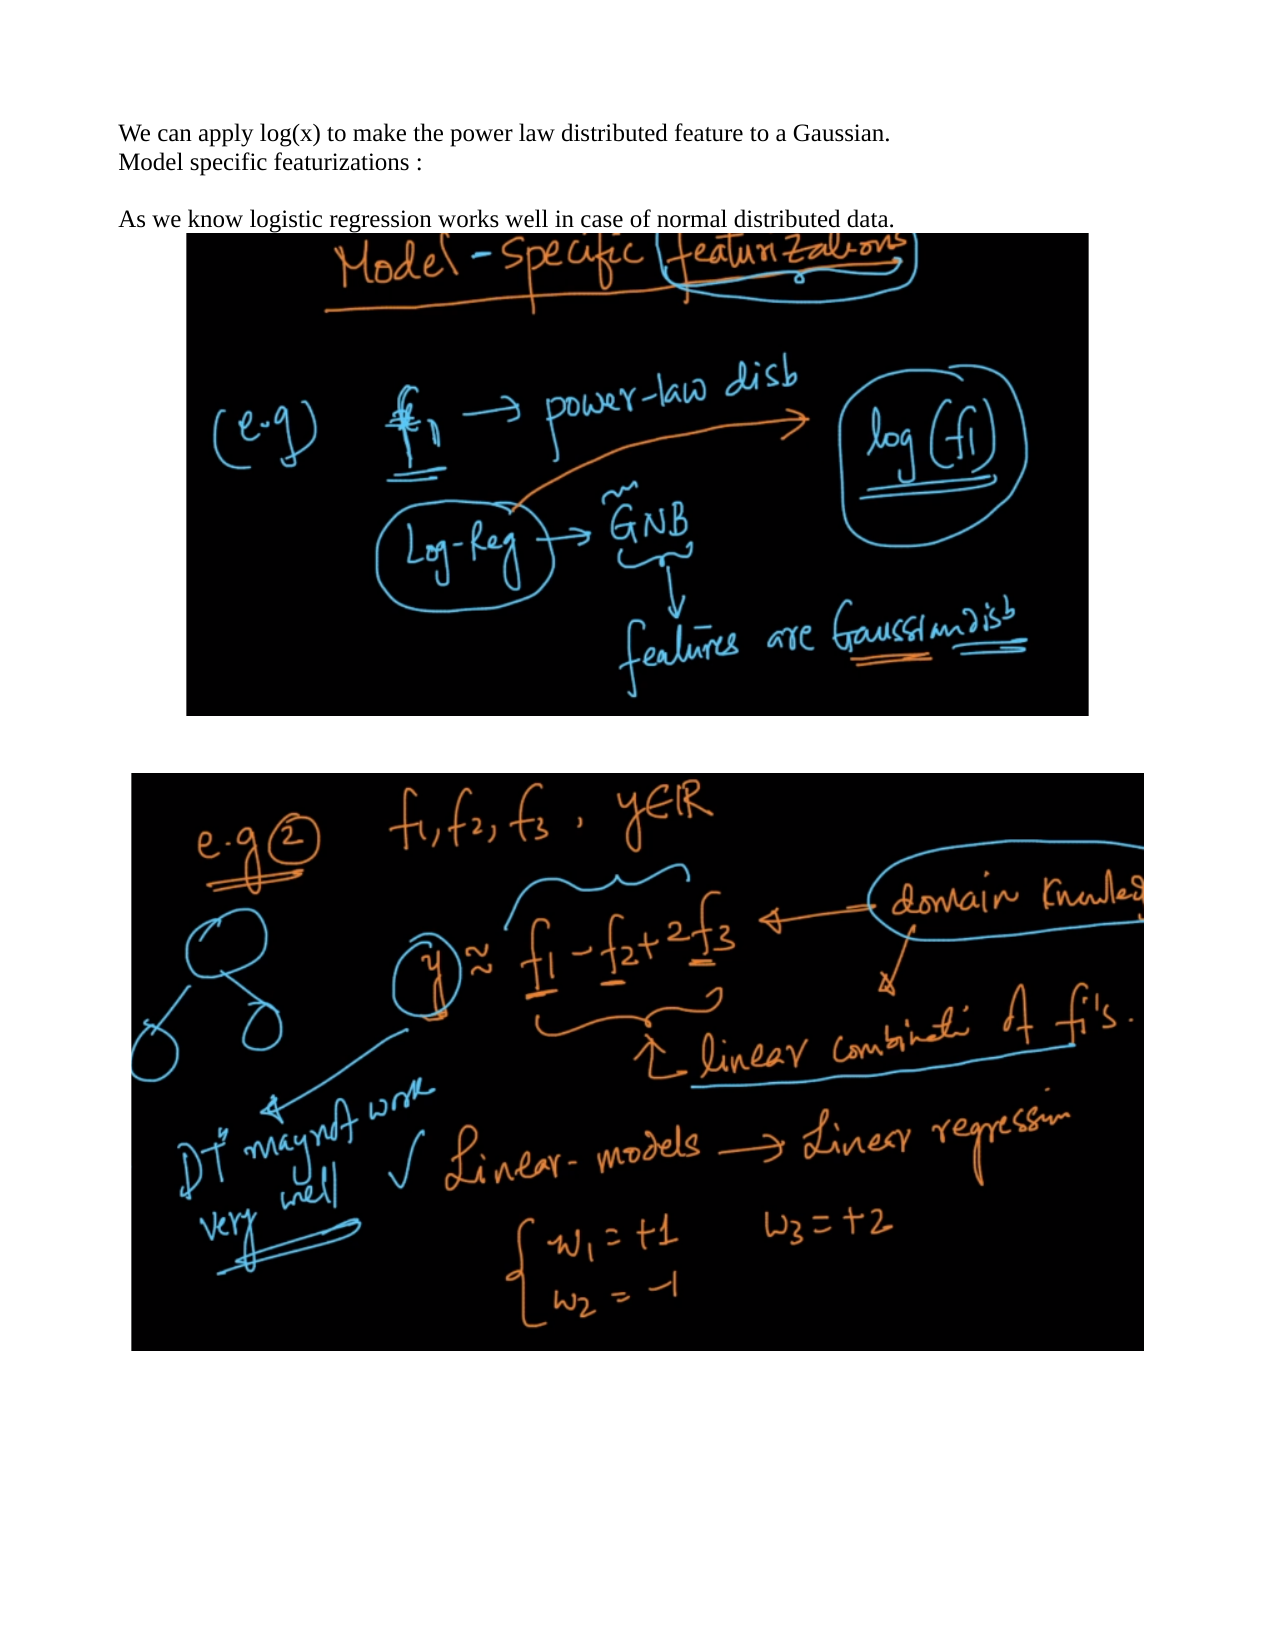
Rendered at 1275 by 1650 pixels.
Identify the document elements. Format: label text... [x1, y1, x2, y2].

picture [131, 773, 1144, 1351]
text As we know logistic regression works well in case of normal distributed data. [118, 204, 1157, 233]
text Model specific featurizations : [118, 147, 1157, 176]
text We can apply log(x) to make the power law distributed feature to a Gaussian. [118, 118, 1157, 147]
picture [186, 233, 1089, 716]
